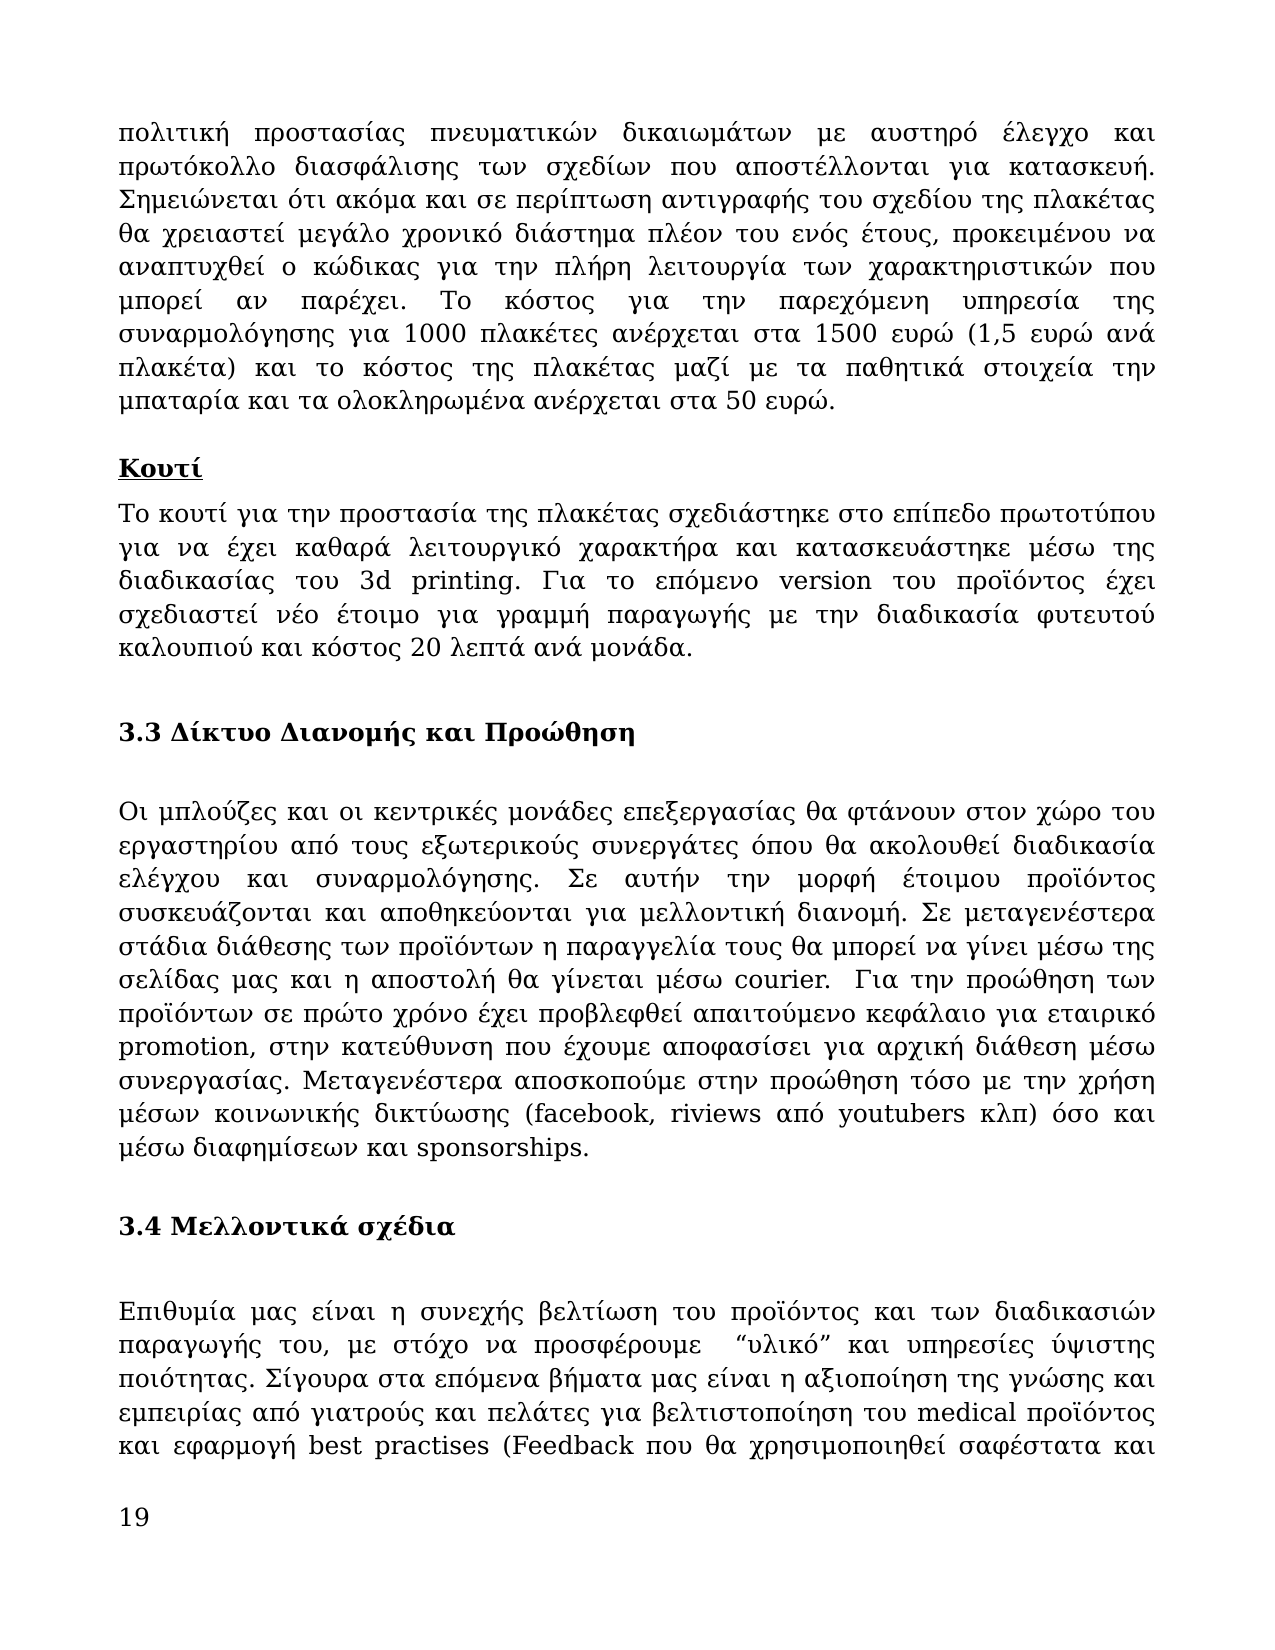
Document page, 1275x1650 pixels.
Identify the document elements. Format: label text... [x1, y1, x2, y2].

text 3.3 Δίκτυο Διανομής και Προώθηση [118, 718, 1157, 748]
text πολιτική προστασίας πνευματικών δικαιωμάτων με αυστηρό έλεγχο και πρωτόκολλο διασφάλισης των σχεδίων που αποστέλλονται για κατασκευή. Σημειώνεται ότι ακόμα και σε περίπτωση αντιγραφής του σχεδίου της πλακέτας θα χρειαστεί μεγάλο χρονικό διάστημα πλέον του ενός έτους, προκειμένου να αναπτυχθεί ο κώδικας για την πλήρη λειτουργία των χαρακτηριστικών που μπορεί αν παρέχει. Το κόστος για την παρεχόμενη υπηρεσία της συναρμολόγησης για 1000 πλακέτες ανέρχεται στα 1500 ευρώ (1,5 ευρώ ανά πλακέτα) και το κόστος της πλακέτας μαζί με τα παθητικά στοιχεία την μπαταρία και τα ολοκληρωμένα ανέρχεται στα 50 ευρώ. [118, 118, 1157, 416]
text Κουτί [118, 453, 1157, 483]
text Επιθυμία μας είναι η συνεχής βελτίωση του προϊόντος και των διαδικασιών παραγωγής του, με στόχο να προσφέρουμε “υλικό” και υπηρεσίες ύψιστης ποιότητας. Σίγουρα στα επόμενα βήματα μας είναι η αξιοποίηση της γνώσης και εμπειρίας από γιατρούς και πελάτες για βελτιστοποίηση του medical προϊόντος και εφαρμογή best practises (Feedback που θα χρησιμοποιηθεί σαφέστατα και [118, 1297, 1157, 1460]
text Το κουτί για την προστασία της πλακέτας σχεδιάστηκε στο επίπεδο πρωτοτύπου για να έχει καθαρά λειτουργικό χαρακτήρα και κατασκευάστηκε μέσω της διαδικασίας του 3d printing. Για το επόμενο version του προϊόντος έχει σχεδιαστεί νέο έτοιμο για γραμμή παραγωγής με την διαδικασία φυτευτού καλουπιού και κόστος 20 λεπτά ανά μονάδα. [118, 499, 1157, 662]
text 3.4 Μελλοντικά σχέδια [118, 1212, 1157, 1241]
text Οι μπλούζες και οι κεντρικές μονάδες επεξεργασίας θα φτάνουν στον χώρο του εργαστηρίου από τους εξωτερικούς συνεργάτες όπου θα ακολουθεί διαδικασία ελέγχου και συναρμολόγησης. Σε αυτήν την μορφή έτοιμου προϊόντος συσκευάζονται και αποθηκεύονται για μελλοντική διανομή. Σε μεταγενέστερα στάδια διάθεσης των προϊόντων η παραγγελία τους θα μπορεί να γίνει μέσω της σελίδας μας και η αποστολή θα γίνεται μέσω courier. Για την προώθηση των προϊόντων σε πρώτο χρόνο έχει προβλεφθεί απαιτούμενο κεφάλαιο για εταιρικό promotion, στην κατεύθυνση που έχουμε αποφασίσει για αρχική διάθεση μέσω συνεργασίας. Μεταγενέστερα αποσκοπούμε στην προώθηση τόσο με την χρήση μέσων κοινωνικής δικτύωσης (facebook, riviews από youtubers κλπ) όσο και μέσω διαφημίσεων και sponsorships. [118, 798, 1157, 1162]
